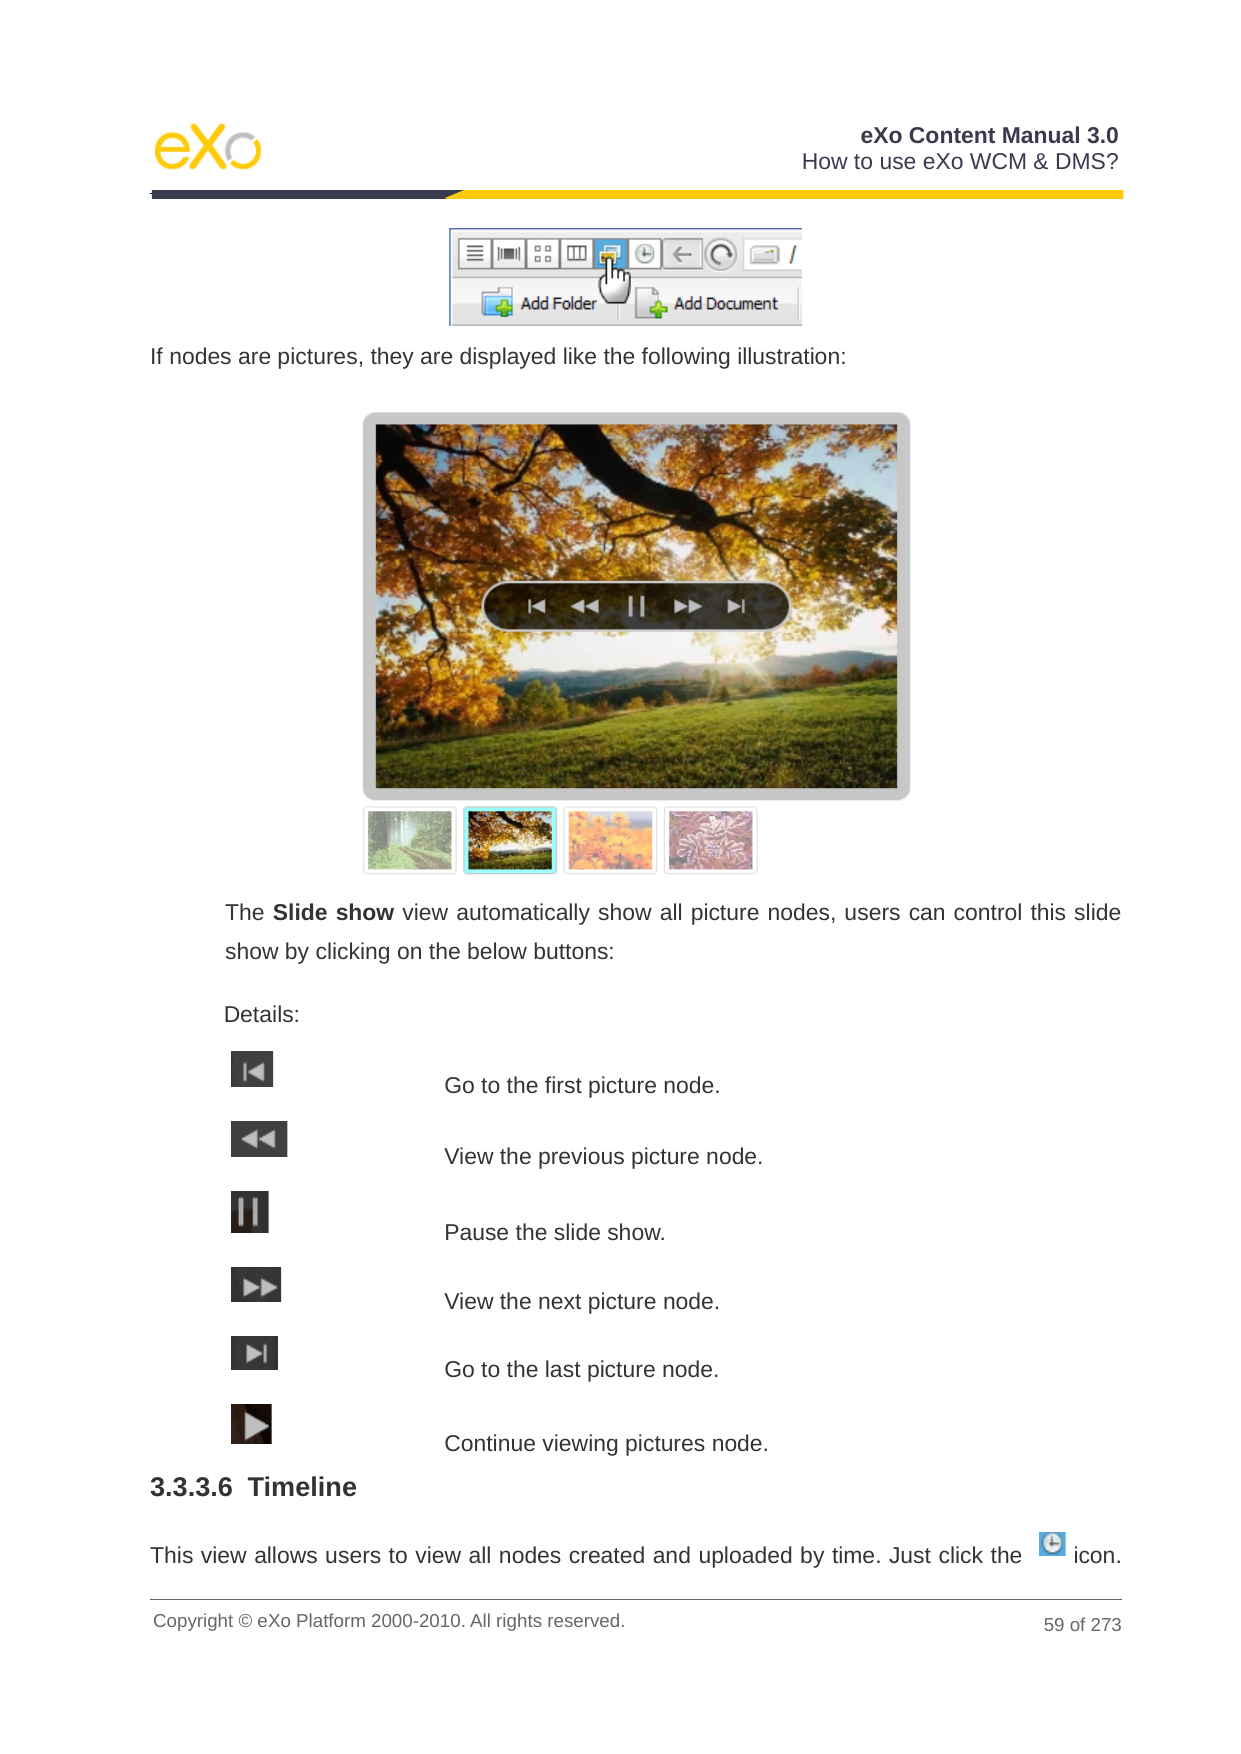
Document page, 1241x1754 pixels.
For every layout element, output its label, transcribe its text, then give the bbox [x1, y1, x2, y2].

picture [155, 123, 262, 170]
text Details: [150, 1001, 1122, 1028]
text Go to the first picture node. [150, 1044, 1122, 1098]
picture [231, 1336, 278, 1370]
picture [231, 1191, 269, 1233]
text Go to the last picture node. [150, 1329, 1122, 1382]
list The Slide show view automatically show all picture nodes, users can control this slide show by clicking on the below buttons: [187, 407, 1122, 964]
text View the previous picture node. [150, 1113, 1122, 1169]
text Continue viewing pictures node. [150, 1397, 1122, 1456]
picture [151, 190, 1124, 199]
picture [1039, 1532, 1066, 1556]
picture [448, 228, 802, 326]
subtitle Timeline [150, 1471, 1122, 1502]
picture [231, 1121, 288, 1157]
text This view allows users to view all nodes created and uploaded by time. Just click the icon. [150, 1524, 1122, 1568]
picture [231, 1404, 272, 1444]
picture [231, 1051, 274, 1087]
text View the next picture node. [150, 1260, 1122, 1314]
text Pause the slide show. [150, 1184, 1122, 1245]
text If nodes are pictures, they are displayed like the following illustration: [150, 343, 1122, 370]
picture [294, 393, 978, 878]
picture [231, 1267, 282, 1302]
